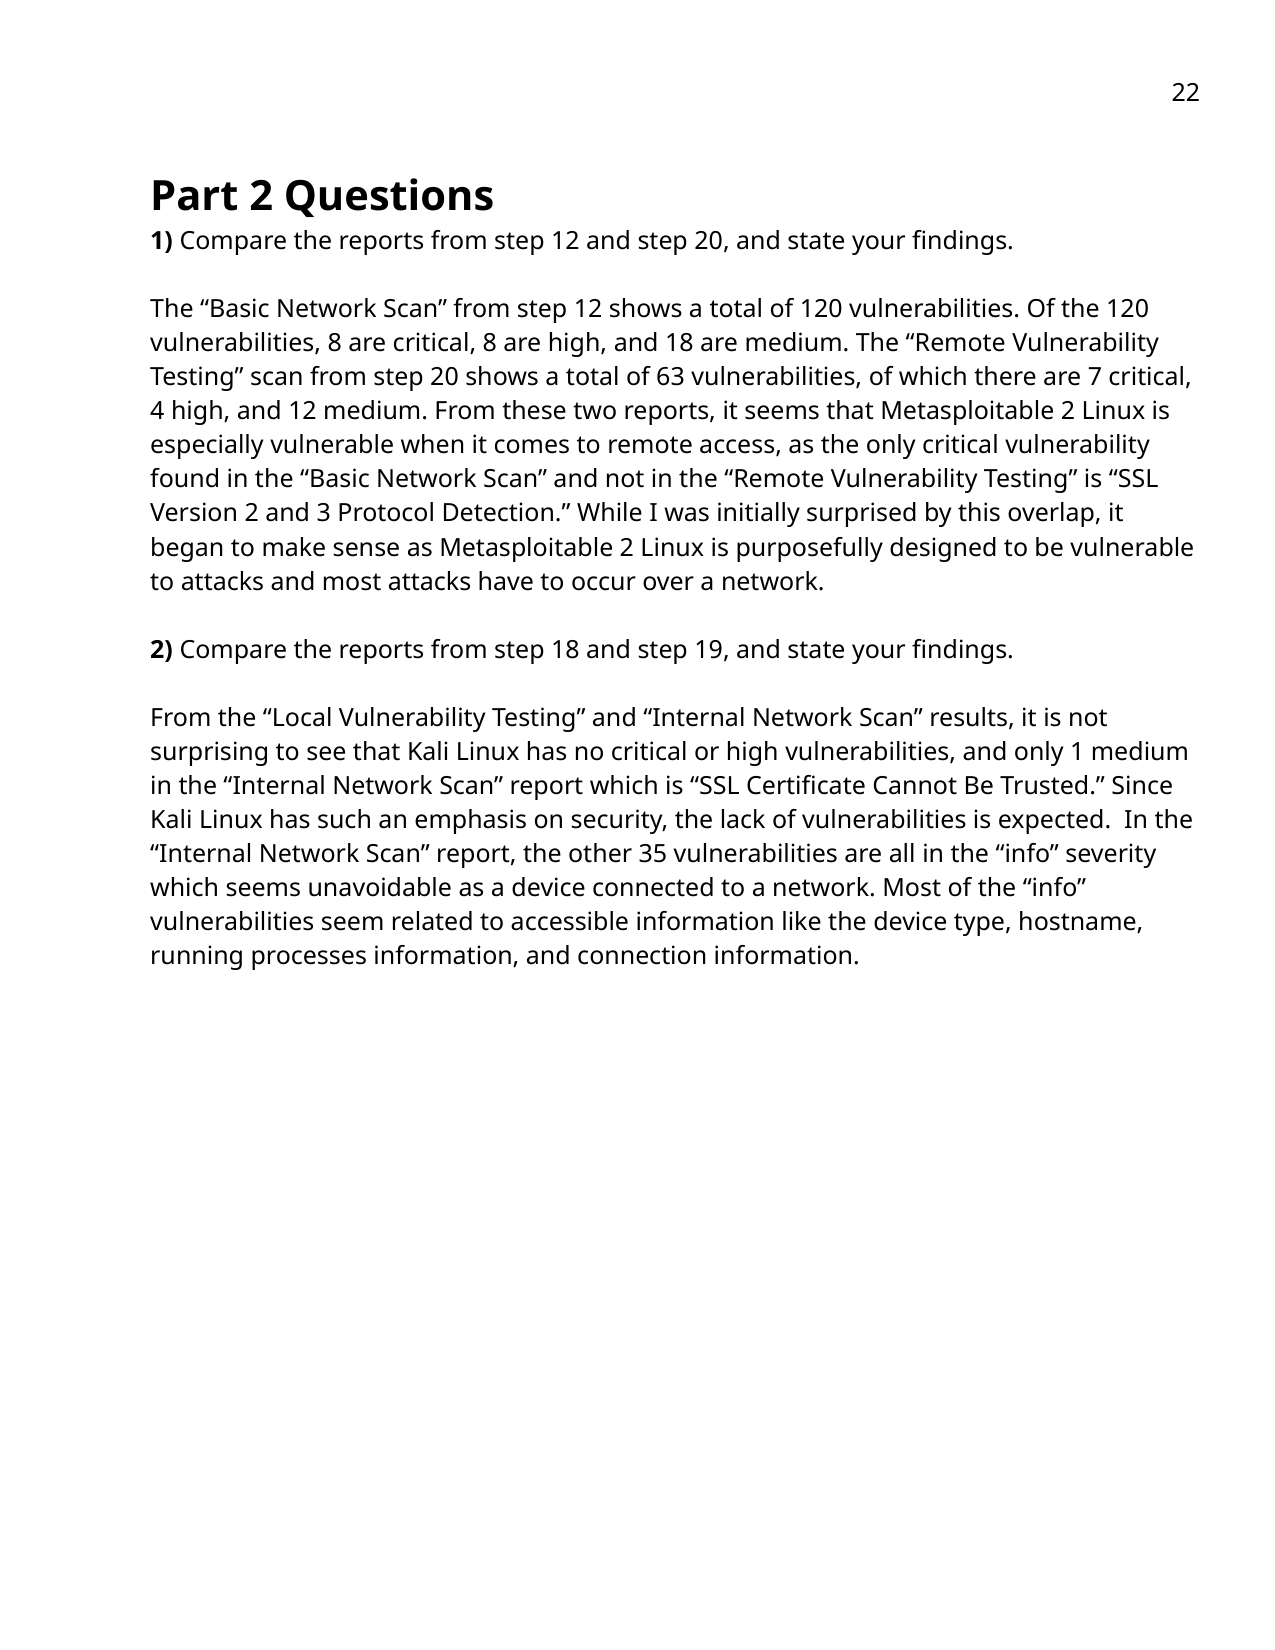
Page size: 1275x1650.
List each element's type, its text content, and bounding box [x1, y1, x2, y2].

text The “Basic Network Scan” from step 12 shows a total of 120 vulnerabilities. Of the 120 vulnerabilities, 8 are critical, 8 are high, and 18 are medium. The “Remote Vulnerability Testing” scan from step 20 shows a total of 63 vulnerabilities, of which there are 7 critical, 4 high, and 12 medium. From these two reports, it seems that Metasploitable 2 Linux is especially vulnerable when it comes to remote access, as the only critical vulnerability found in the “Basic Network Scan” and not in the “Remote Vulnerability Testing” is “SSL Version 2 and 3 Protocol Detection.” While I was initially surprised by this overlap, it began to make sense as Metasploitable 2 Linux is purposefully designed to be vulnerable to attacks and most attacks have to occur over a network. [150, 291, 1200, 597]
text 1) Compare the reports from step 12 and step 20, and state your findings. [150, 223, 1200, 257]
text Part 2 Questions [150, 166, 1200, 223]
text From the “Local Vulnerability Testing” and “Internal Network Scan” results, it is not surprising to see that Kali Linux has no critical or high vulnerabilities, and only 1 medium in the “Internal Network Scan” report which is “SSL Certificate Cannot Be Trusted.” Since Kali Linux has such an emphasis on security, the lack of vulnerabilities is expected. In the “Internal Network Scan” report, the other 35 vulnerabilities are all in the “info” severity which seems unavoidable as a device connected to a network. Most of the “info” vulnerabilities seem related to accessible information like the device type, hostname, running processes information, and connection information. [150, 699, 1200, 972]
text 2) Compare the reports from step 18 and step 19, and state your findings. [150, 631, 1200, 665]
